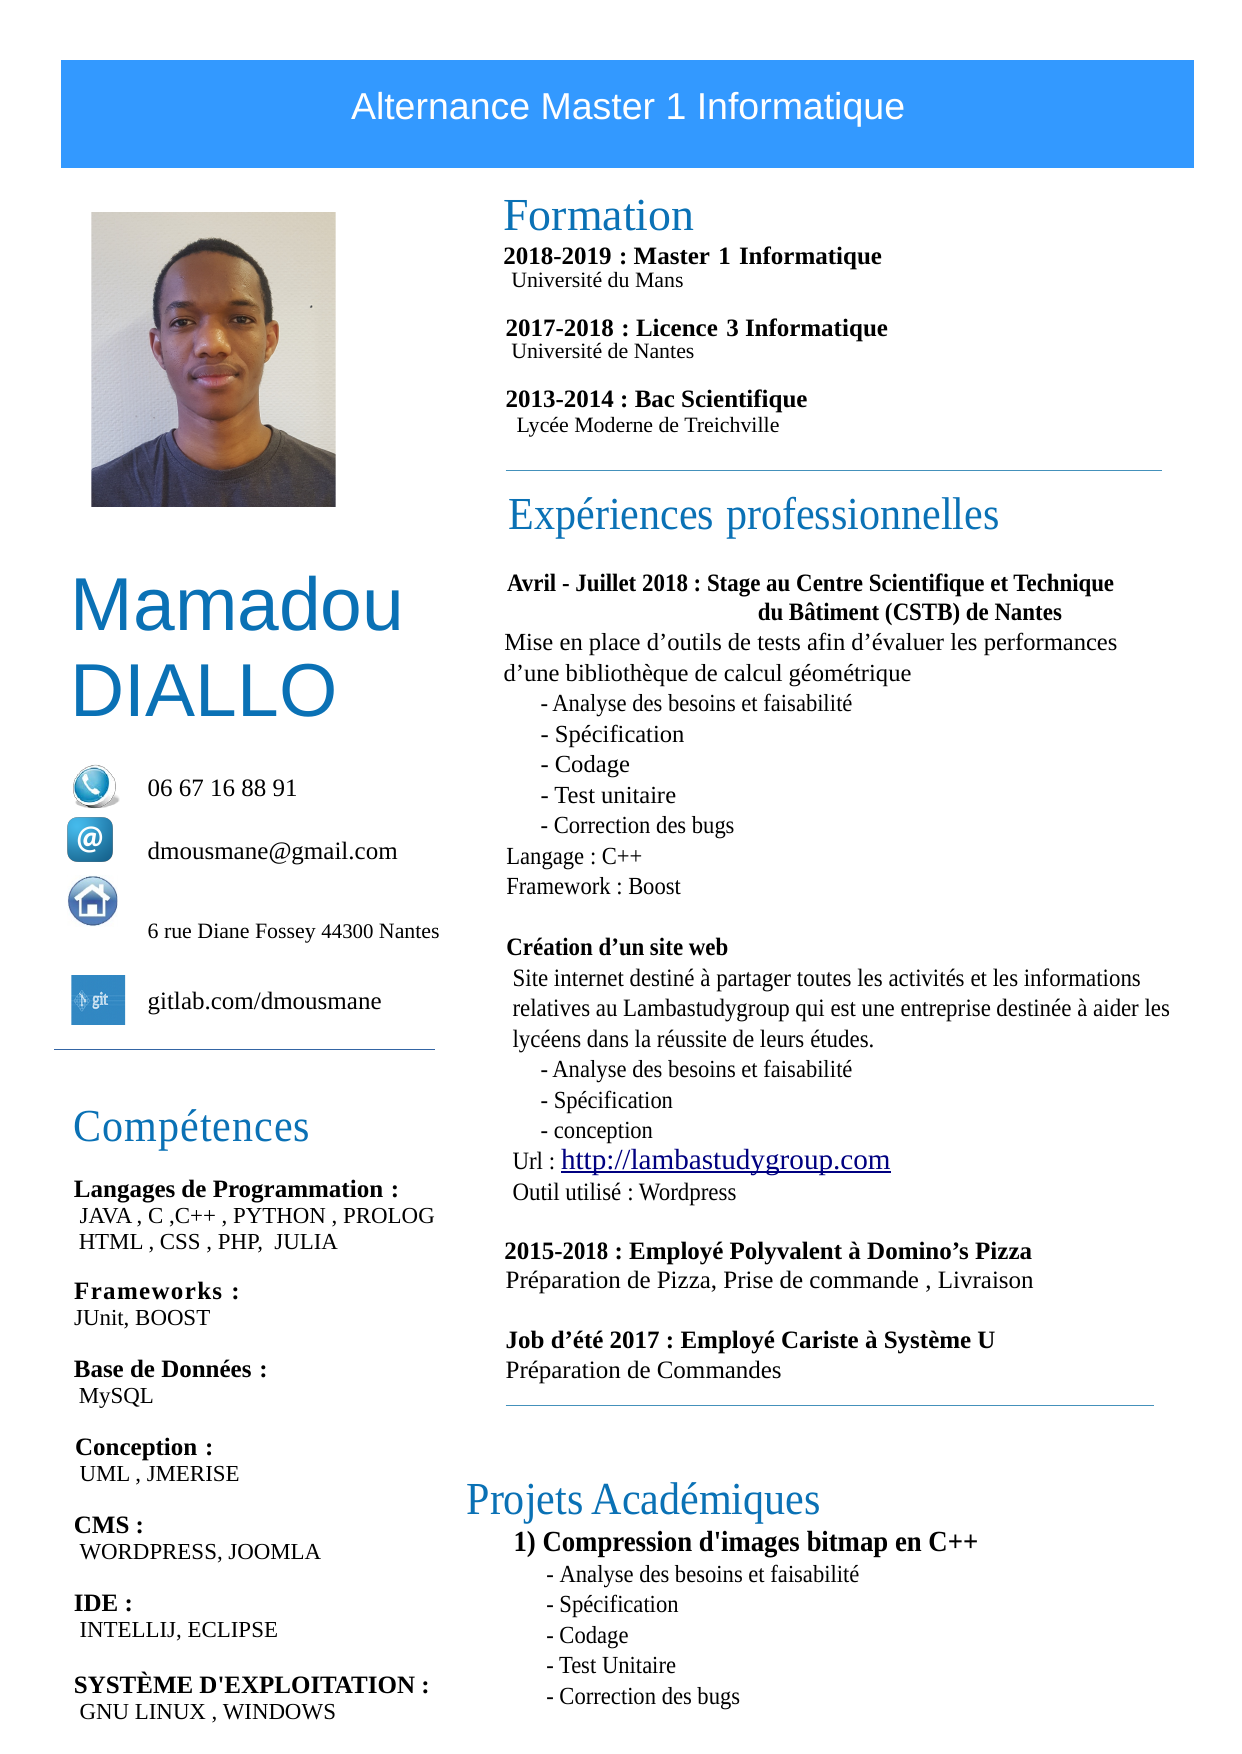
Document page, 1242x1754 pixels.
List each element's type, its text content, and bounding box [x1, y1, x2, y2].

text - Spécification [467, 719, 1194, 748]
text Site internet destiné à partager toutes les activités et les informations [467, 963, 1194, 992]
text CMS : [0, 1513, 440, 1538]
text Base de Données : [0, 1357, 440, 1382]
text relatives au Lambastudygroup qui est une entreprise destinée à aider les [467, 993, 1194, 1023]
text - Correction des bugs [467, 810, 1194, 839]
text Préparation de Commandes [505, 1355, 1044, 1384]
text GNU LINUX , WINDOWS [0, 1699, 440, 1724]
text - Analyse des besoins et faisabilité [467, 1054, 1194, 1084]
text 2013-2014 : Bac Scientifique [505, 384, 1194, 412]
text WORDPRESS, JOOMLA [0, 1539, 440, 1564]
text Frameworks : [74, 1279, 440, 1304]
text Langage : C++ [467, 841, 1194, 870]
text Langages de Programmation : [0, 1177, 440, 1202]
text [0, 773, 72, 802]
picture [64, 814, 116, 865]
text - Correction des bugs [467, 1681, 1194, 1710]
text - Codage [467, 749, 1194, 778]
text Conception : [0, 1435, 440, 1460]
text - Codage [467, 1620, 1194, 1649]
text [0, 992, 71, 1013]
text MySQL [0, 1383, 440, 1408]
text Lycée Moderne de Treichville [505, 412, 1194, 438]
text dmousmane@gmail.com [0, 836, 440, 889]
text Compétences [0, 1098, 440, 1151]
text Outil utilisé : Wordpress [467, 1177, 1194, 1206]
text 2015-2018 : Employé Polyvalent à Domino’s Pizza [467, 1236, 1194, 1265]
text - Spécification [467, 1085, 1194, 1114]
text - Test Unitaire [467, 1650, 1194, 1679]
text Préparation de Pizza, Prise de commande , Livraison [505, 1265, 1044, 1294]
text 06 67 16 88 91 [120, 773, 440, 802]
text JAVA , C ,C++ , PYTHON , PROLOG [0, 1203, 440, 1228]
text 2018-2019 : Master 1 Informatique [467, 241, 1194, 270]
text - conception [467, 1116, 1194, 1145]
text Formation [503, 187, 1194, 240]
text Création d’un site web [467, 932, 1194, 962]
text IDE : [0, 1592, 440, 1617]
text Mamadou [71, 550, 439, 646]
text Projets Académiques [467, 1471, 1194, 1524]
text - Spécification [467, 1589, 1194, 1618]
text Université de Nantes [467, 342, 1194, 363]
text d’une bibliothèque de calcul géométrique [467, 658, 1194, 687]
text 2017-2018 : Licence 3 Informatique [505, 313, 1194, 342]
text UML , JMERISE [0, 1461, 440, 1486]
picture [91, 212, 336, 507]
text 6 rue Diane Fossey 44300 Nantes [0, 918, 440, 943]
text lycéens dans la réussite de leurs études. [467, 1024, 1194, 1053]
picture [71, 975, 126, 1025]
text Université du Mans [467, 270, 1194, 291]
text Framework : Boost [467, 871, 1194, 901]
text Expériences professionnelles [467, 487, 1194, 540]
text Mise en place d’outils de tests afin d’évaluer les performances [467, 627, 1194, 656]
text - Analyse des besoins et faisabilité [467, 1559, 1194, 1588]
text - Test unitaire [467, 780, 1194, 809]
text Url : http://lambastudygroup.com [467, 1146, 1194, 1175]
text 1) Compression d'images bitmap en C++ [467, 1524, 1194, 1557]
text Alternance Master 1 Informatique [61, 84, 1194, 127]
text Job d’été 2017 : Employé Cariste à Système U [505, 1325, 1044, 1354]
picture [67, 875, 118, 927]
text DIALLO [71, 646, 439, 733]
picture [72, 762, 120, 810]
text SYSTÈME D'EXPLOITATION : [0, 1673, 440, 1698]
text Avril - Juillet 2018 : Stage au Centre Scientifique et Technique du Bâtiment (CSTB) de Nantes [467, 568, 1194, 626]
text INTELLIJ, ECLIPSE [0, 1618, 440, 1643]
text JUnit, BOOST [74, 1305, 440, 1330]
text HTML , CSS , PHP, JULIA [0, 1229, 440, 1254]
text - Analyse des besoins et faisabilité [467, 688, 1194, 717]
text gitlab.com/dmousmane [126, 992, 440, 1013]
